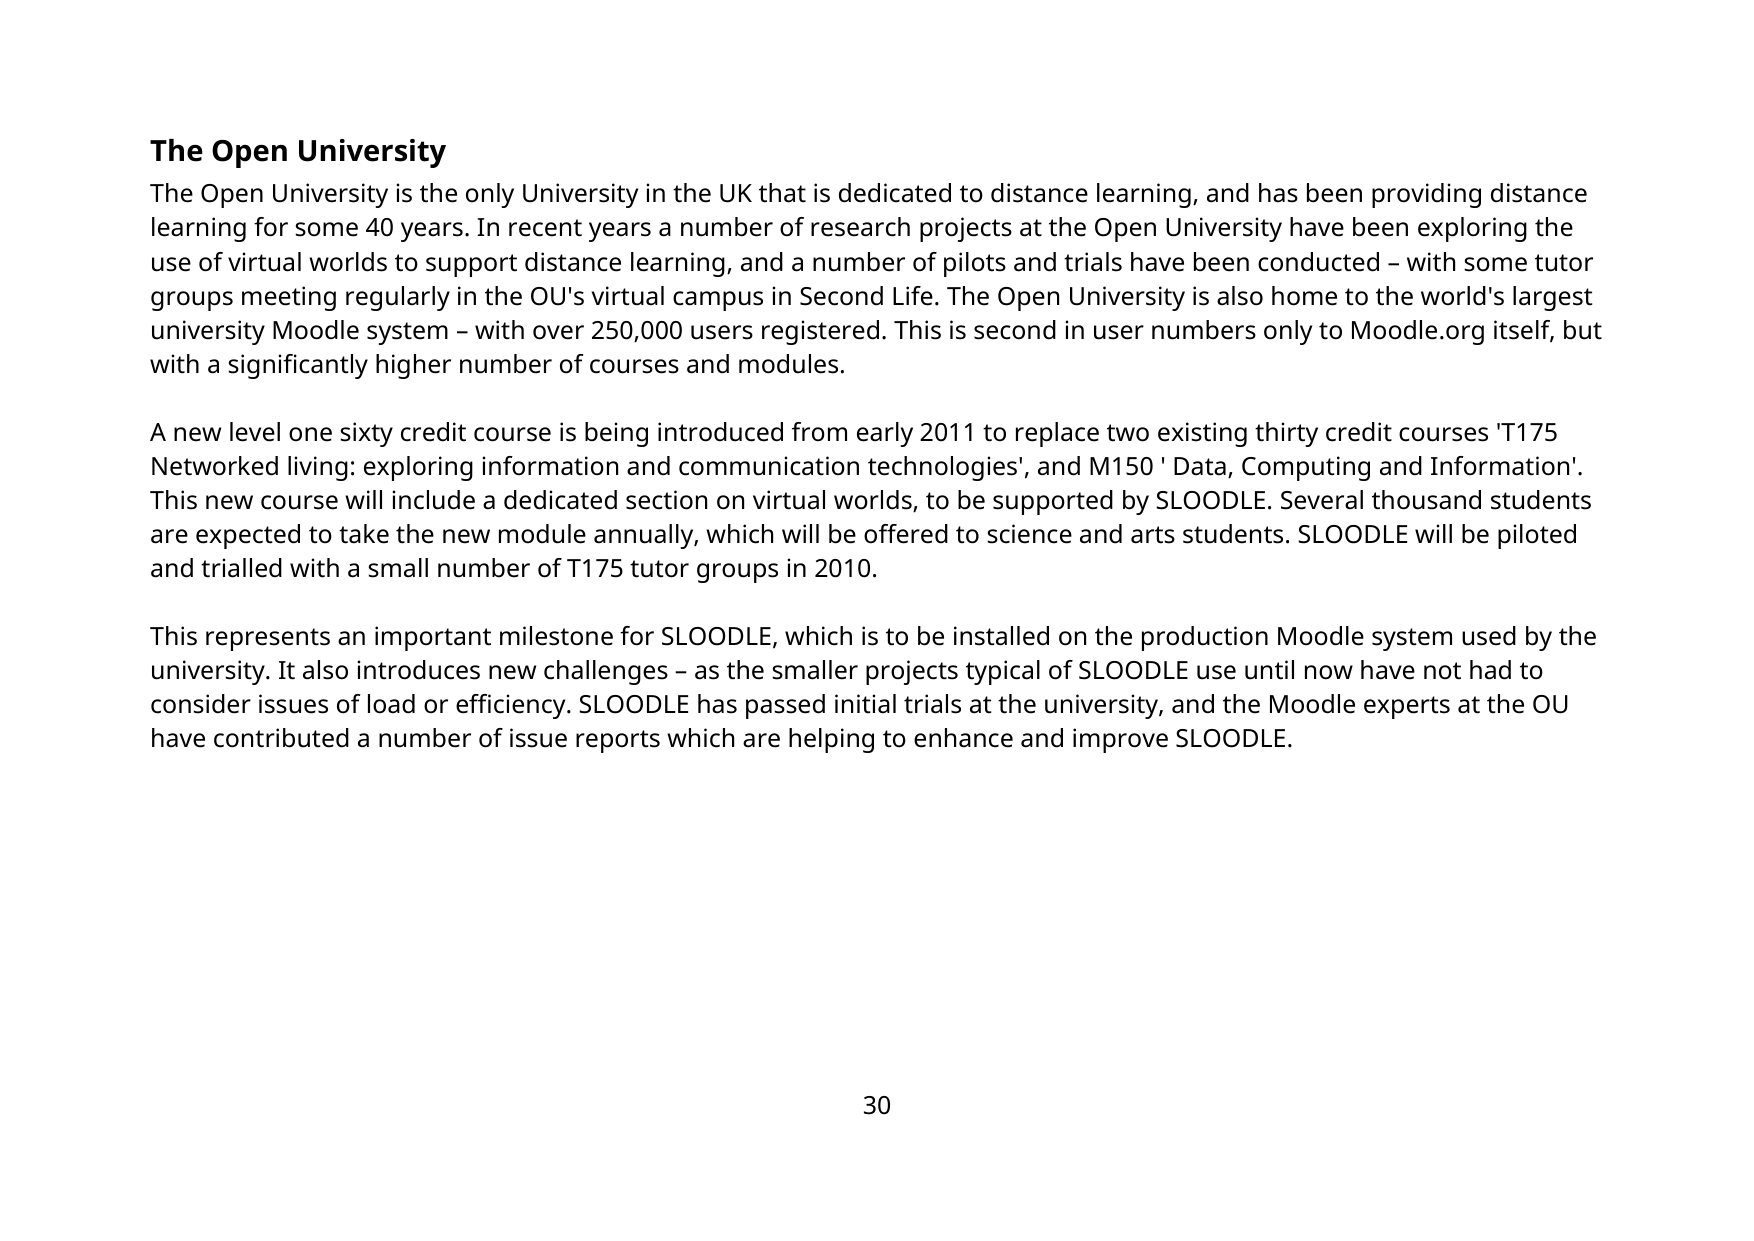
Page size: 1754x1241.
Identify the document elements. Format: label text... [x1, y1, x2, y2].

subtitle The Open University [150, 130, 1604, 169]
text This represents an important milestone for SLOODLE, which is to be installed on the production Moodle system used by the university. It also introduces new challenges – as the smaller projects typical of SLOODLE use until now have not had to consider issues of load or efficiency. SLOODLE has passed initial trials at the university, and the Moodle experts at the OU have contributed a number of issue reports which are helping to enhance and improve SLOODLE. [150, 619, 1604, 755]
text The Open University is the only University in the UK that is dedicated to distance learning, and has been providing distance learning for some 40 years. In recent years a number of research projects at the Open University have been exploring the use of virtual worlds to support distance learning, and a number of pilots and trials have been conducted – with some tutor groups meeting regularly in the OU's virtual campus in Second Life. The Open University is also home to the world's largest university Moodle system – with over 250,000 users registered. This is second in user numbers only to Moodle.org itself, but with a significantly higher number of courses and modules. [150, 176, 1604, 380]
text A new level one sixty credit course is being introduced from early 2011 to replace two existing thirty credit courses 'T175 Networked living: exploring information and communication technologies', and M150 ' Data, Computing and Information'. This new course will include a dedicated section on virtual worlds, to be supported by SLOODLE. Several thousand students are expected to take the new module annually, which will be offered to science and arts students. SLOODLE will be piloted and trialled with a small number of T175 tutor groups in 2010. [150, 414, 1604, 585]
